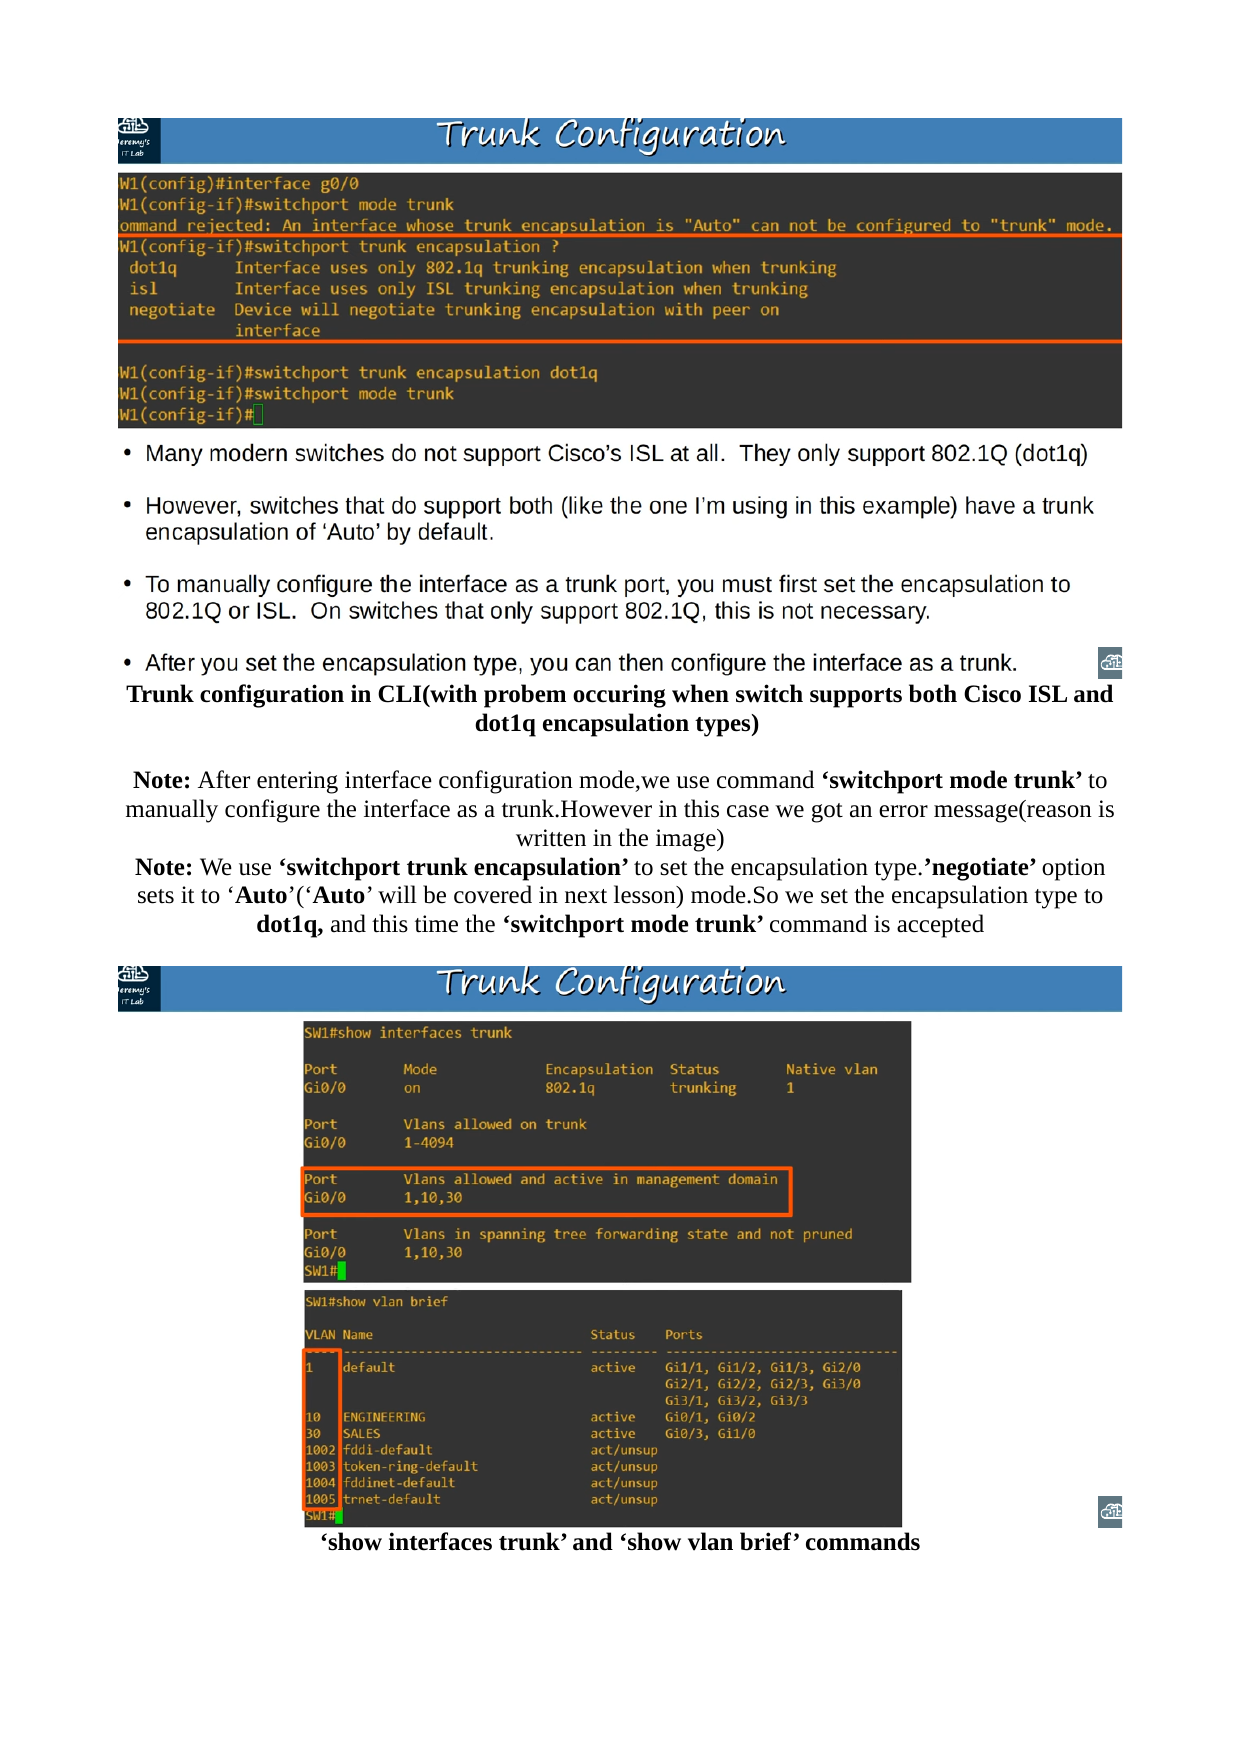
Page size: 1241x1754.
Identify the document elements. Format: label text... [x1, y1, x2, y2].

text Note: After entering interface configuration mode,we use command ‘switchport mode trunk’ to manually configure the interface as a trunk.However in this case we got an error message(reason is written in the image) [118, 765, 1122, 852]
text Note: We use ‘switchport trunk encapsulation’ to set the encapsulation type.’negotiate’ option sets it to ‘Auto’(‘Auto’ will be covered in next lesson) mode.So we set the encapsulation type to dot1q, and this time the ‘switchport mode trunk’ command is accepted [118, 852, 1122, 938]
text Trunk configuration in CLI(with probem occuring when switch supports both Cisco ISL and dot1q encapsulation types) [118, 679, 1122, 737]
picture [118, 118, 1123, 679]
picture [118, 966, 1123, 1528]
text ‘show interfaces trunk’ and ‘show vlan brief’ commands [118, 1528, 1122, 1556]
